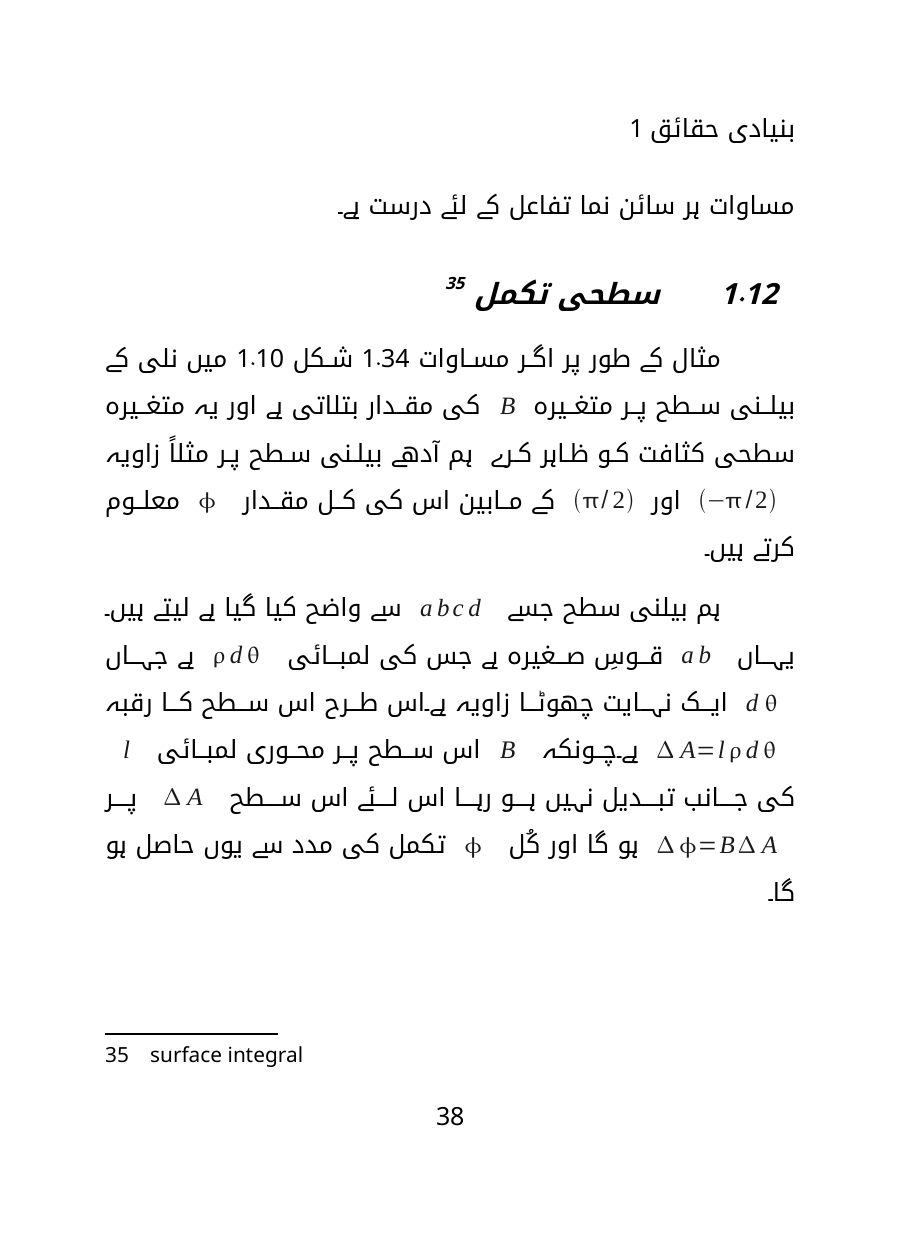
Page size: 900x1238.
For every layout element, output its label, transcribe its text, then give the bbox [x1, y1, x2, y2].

subtitle سطحی تکمل [105, 267, 720, 323]
text یہ ایک بہت اہم نتیجہ ہے جو آپ کو زبانی یاد ہونا چاہئے۔ یہ مساوات ہر سائن نما تفاعل کے لئے درست ہے۔ [105, 182, 795, 230]
list surface integral [105, 1040, 795, 1068]
text مثال کے طور پر اگر مساوات 1.34 شکل 1.10 میں نلی کے بیلنی سطح پر متغیرہکی مقدار بتلاتی ہے اور یہ متغیرہ سطحی کثافت کو ظاہر کرے ہم آدھے بیلنی سطح پر مثلاً زاویہ اورکے مابین اس کی کل مقدار معلوم کرتے ہیں۔ [105, 335, 795, 572]
text ہم بیلنی سطح جسے سے واضح کیا گیا ہے لیتے ہیں۔یہاں قوسِ صغیرہ ہے جس کی لمبائی ہے جہاں ایک نہایت چھوٹا زاویہ ہے۔اس طرح اس سطح کا رقبہ ہے۔چونکہ اس سطح پر محوری لمبائی کی جانب تبدیل نہیں ہو رہا اس لئے اس سطح پر ہو گا اور کُل تکمل کی مدد سے یوں حاصل ہو گا۔ [105, 584, 795, 916]
